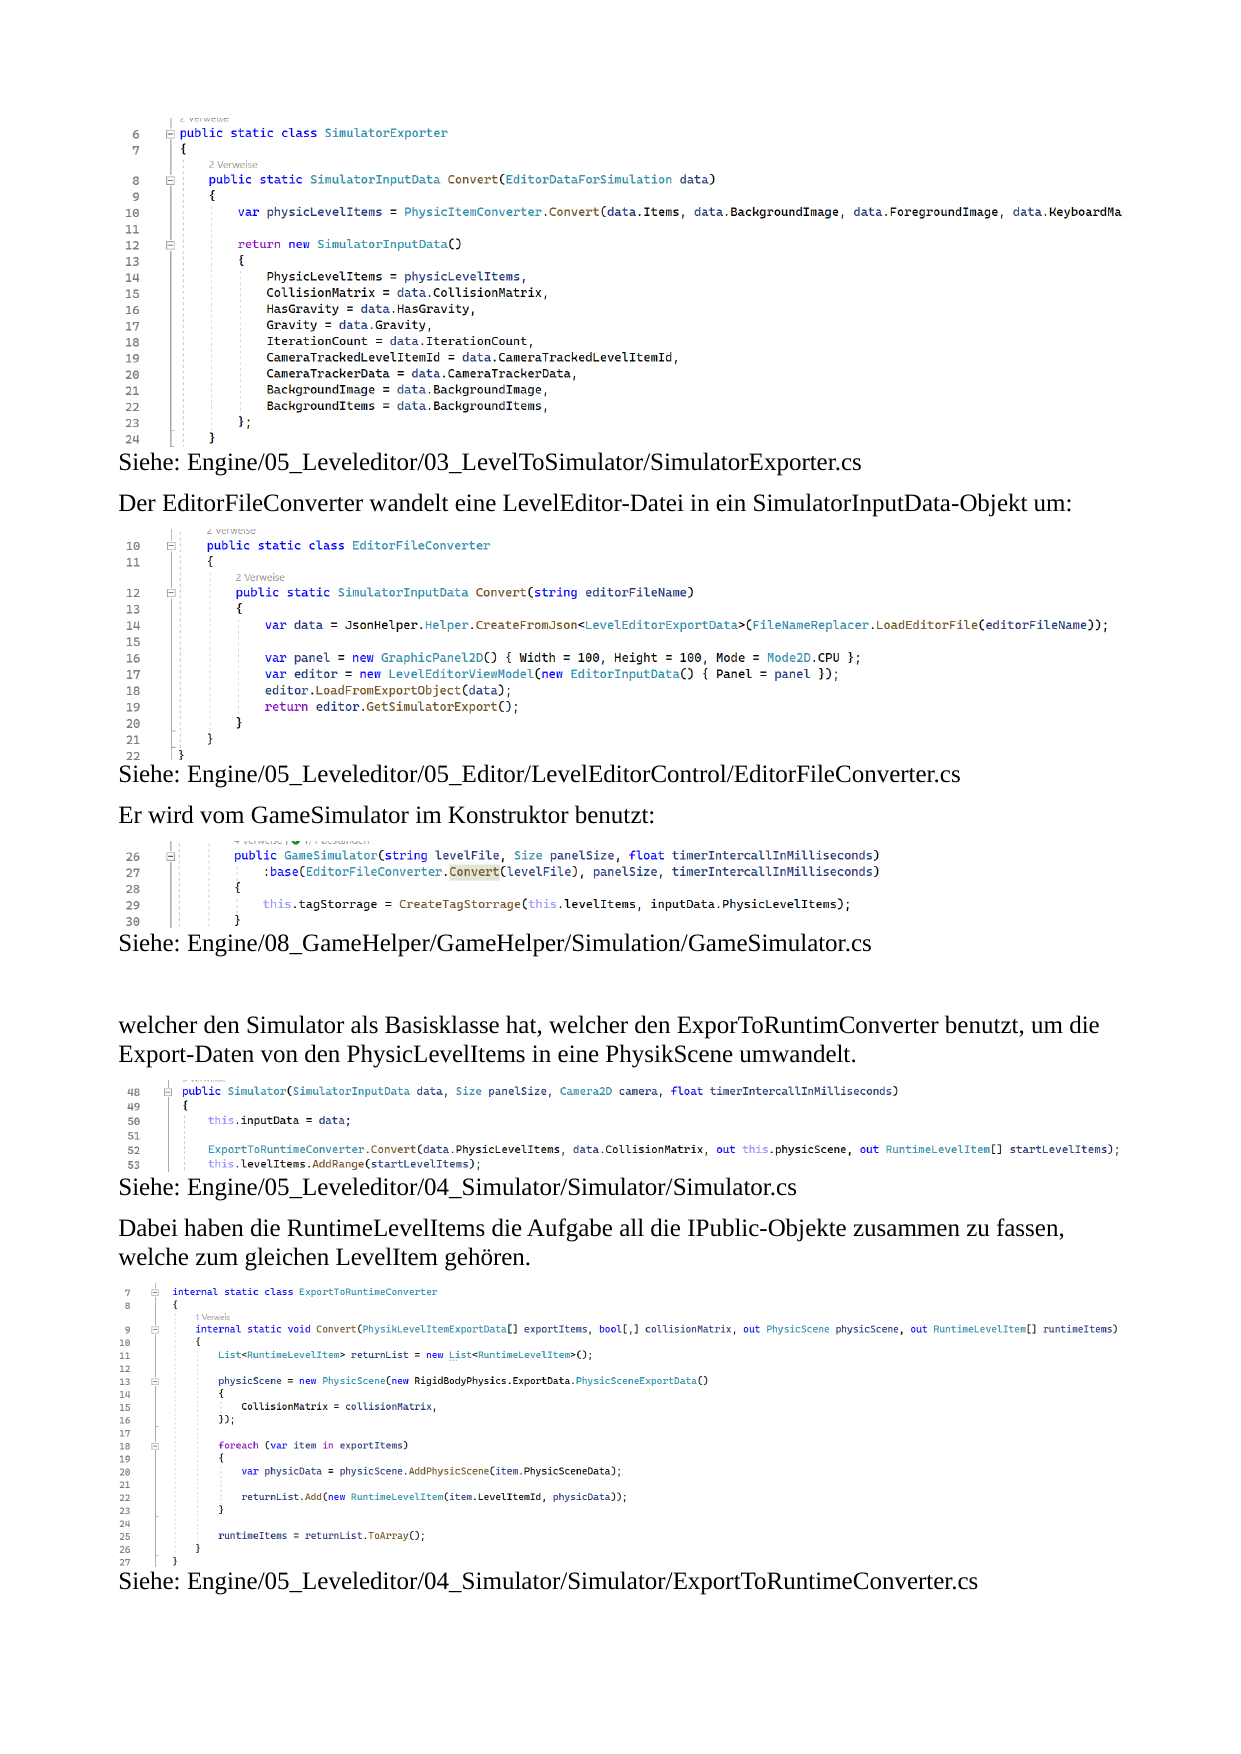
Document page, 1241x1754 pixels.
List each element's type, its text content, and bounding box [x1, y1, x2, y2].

text Siehe: Engine/05_Leveleditor/05_Editor/LevelEditorControl/EditorFileConverter.cs [118, 760, 1122, 788]
picture [118, 118, 1123, 447]
text Siehe: Engine/05_Leveleditor/04_Simulator/Simulator/Simulator.cs [118, 1172, 1122, 1201]
picture [118, 841, 902, 928]
text Er wird vom GameSimulator im Konstruktor benutzt: [118, 801, 1122, 829]
picture [118, 1283, 1123, 1567]
text welcher den Simulator als Basisklasse hat, welcher den ExporToRuntimConverter benutzt, um die Export-Daten von den PhysicLevelItems in eine PhysikScene umwandelt. [118, 1010, 1122, 1068]
text Dabei haben die RuntimeLevelItems die Aufgabe all die IPublic-Objekte zusammen zu fassen, welche zum gleichen LevelItem gehören. [118, 1213, 1122, 1271]
text Siehe: Engine/05_Leveleditor/04_Simulator/Simulator/ExportToRuntimeConverter.cs [118, 1567, 1122, 1595]
picture [118, 529, 1123, 760]
text Siehe: Engine/05_Leveleditor/03_LevelToSimulator/SimulatorExporter.cs [118, 447, 1122, 476]
text Der EditorFileConverter wandelt eine LevelEditor-Datei in ein SimulatorInputData-Objekt um: [118, 488, 1122, 517]
text Siehe: Engine/08_GameHelper/GameHelper/Simulation/GameSimulator.cs [118, 842, 1122, 956]
picture [118, 1080, 1123, 1172]
